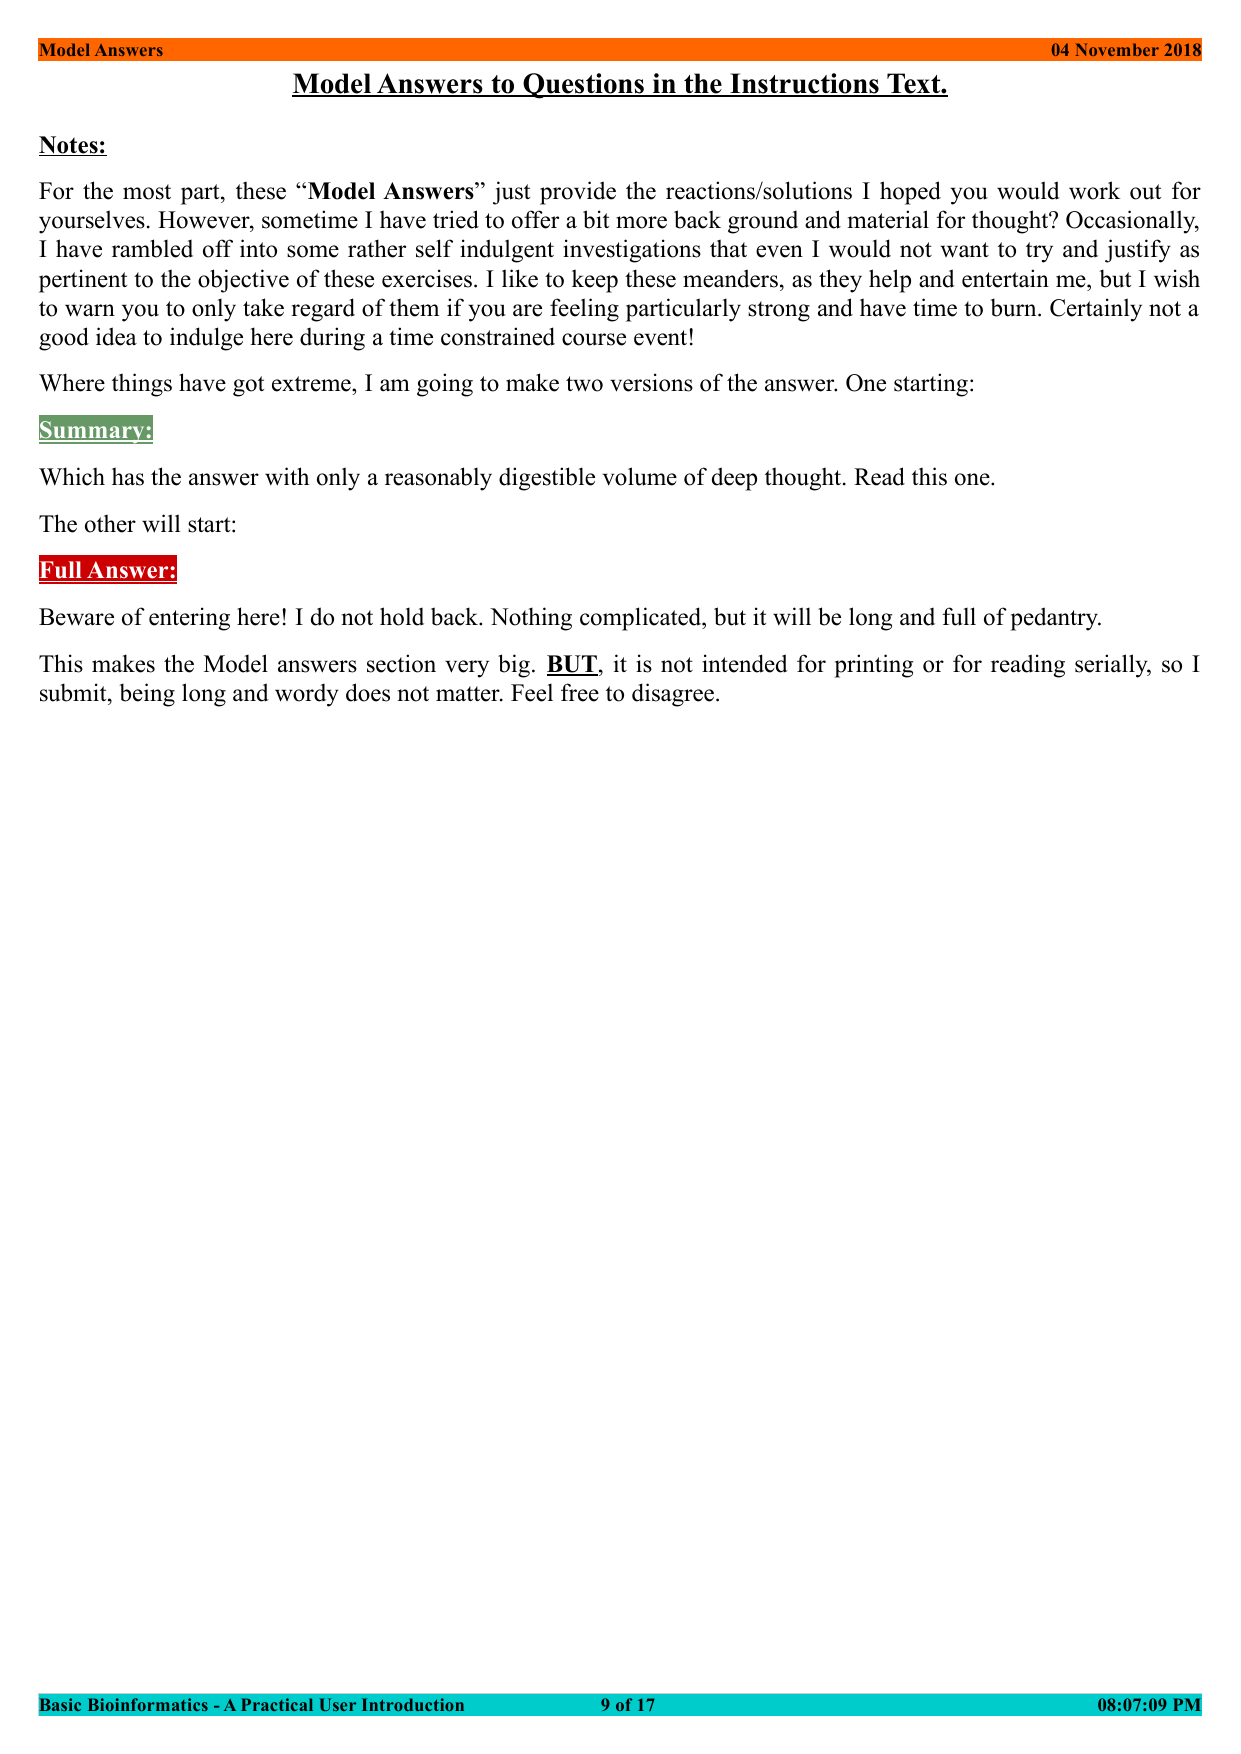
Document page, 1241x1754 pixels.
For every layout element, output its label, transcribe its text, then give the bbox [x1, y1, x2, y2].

text The other will start: [38, 509, 1202, 538]
text Full Answer: [38, 555, 1202, 584]
text Beware of entering here! I do not hold back. Nothing complicated, but it will be long and full of pedantry. [38, 602, 1202, 631]
text For the most part, these “Model Answers” just provide the reactions/solutions I hoped you would work out for yourselves. However, sometime I have tried to offer a bit more back ground and material for thought? Occasionally, I have rambled off into some rather self indulgent investigations that even I would not want to try and justify as pertinent to the objective of these exercises. I like to keep these meanders, as they help and entertain me, but I wish to warn you to only take regard of them if you are feeling particularly strong and have time to burn. Certainly not a good idea to indulge here during a time constrained course event! [38, 176, 1202, 351]
text Which has the answer with only a reasonably digestible volume of deep thought. Read this one. [38, 462, 1202, 491]
text Where things have got extreme, I am going to make two versions of the answer. One starting: [38, 368, 1202, 397]
text This makes the Model answers section very big. BUT, it is not intended for printing or for reading serially, so I submit, being long and wordy does not matter. Feel free to disagree. [38, 649, 1202, 707]
text Notes: [38, 129, 1202, 158]
text Model Answers to Questions in the Instructions Text. [38, 66, 1202, 100]
text Summary: [38, 415, 1202, 444]
